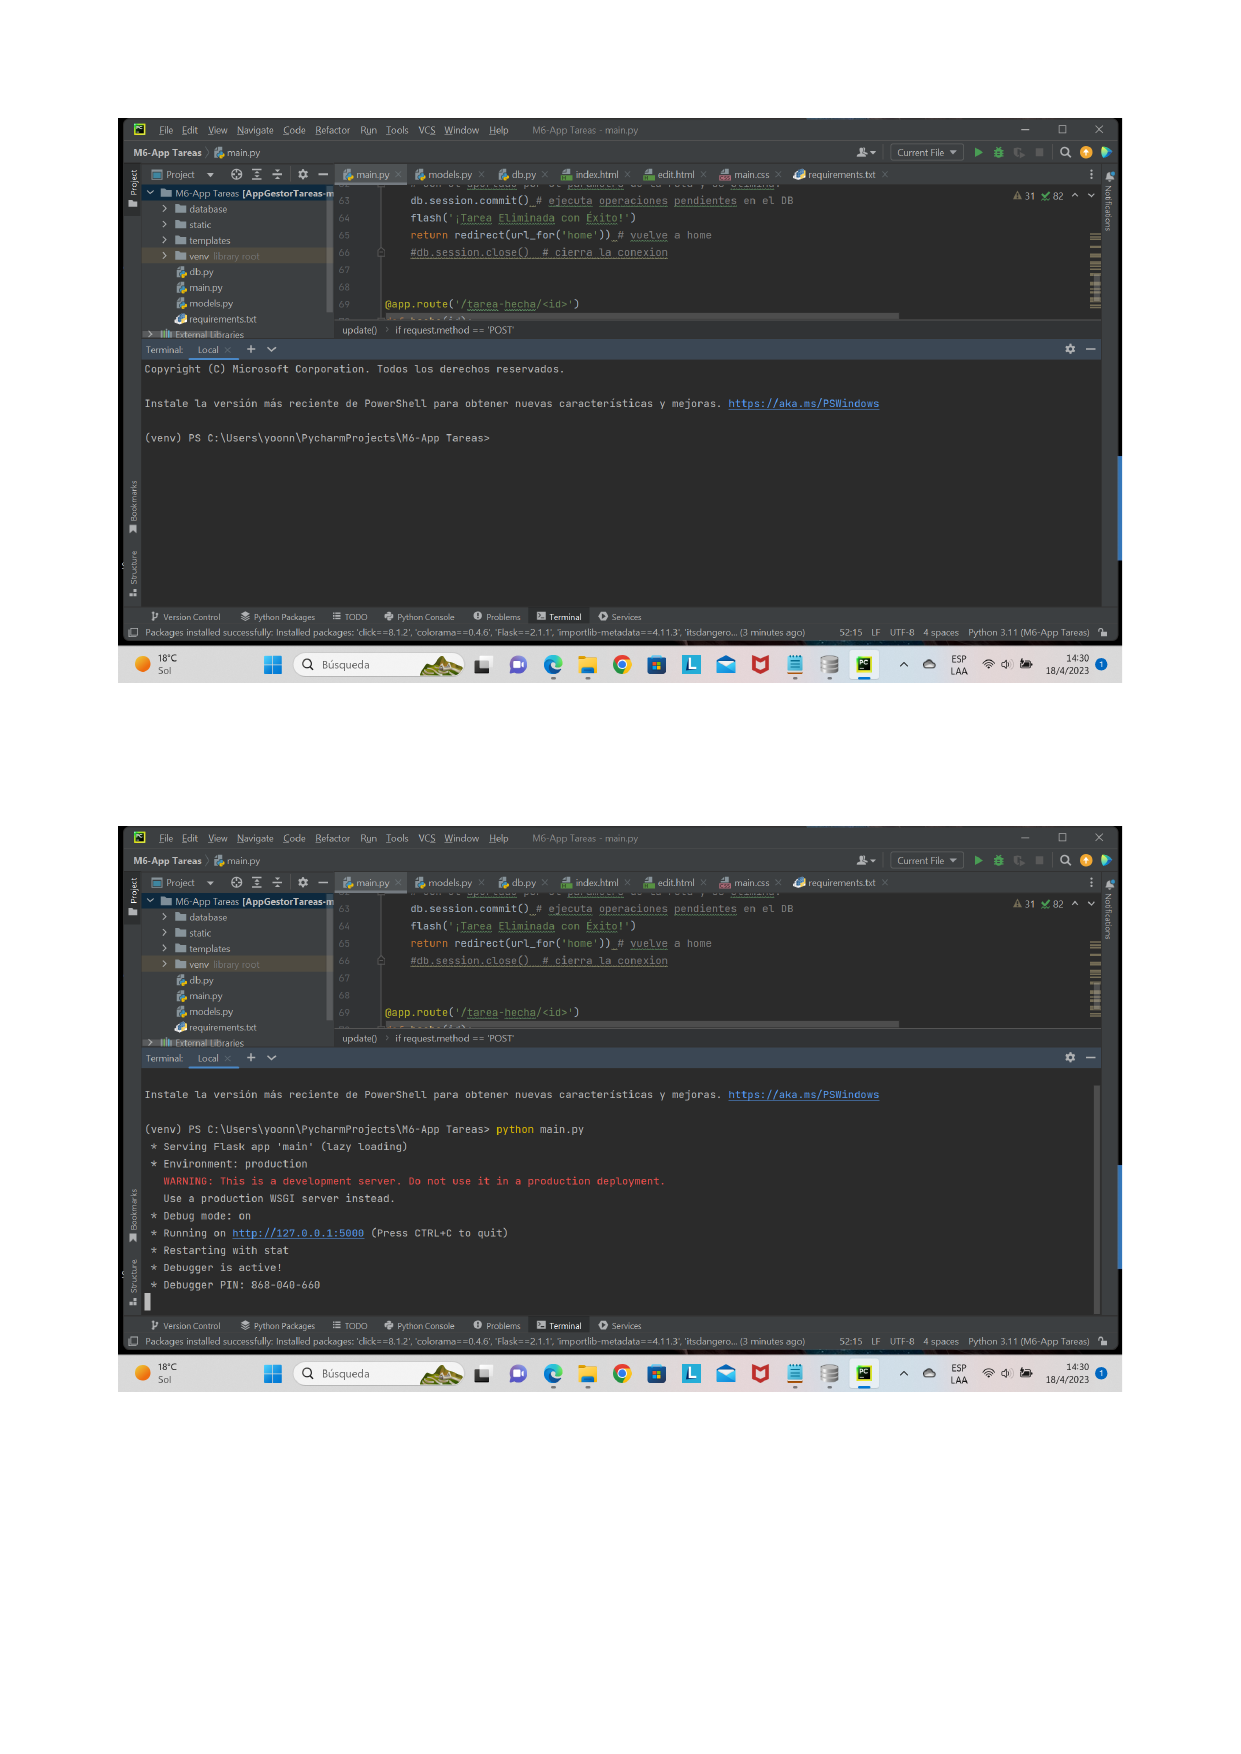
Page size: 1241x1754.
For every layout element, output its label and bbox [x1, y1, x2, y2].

picture [118, 826, 1123, 1392]
picture [118, 118, 1123, 683]
